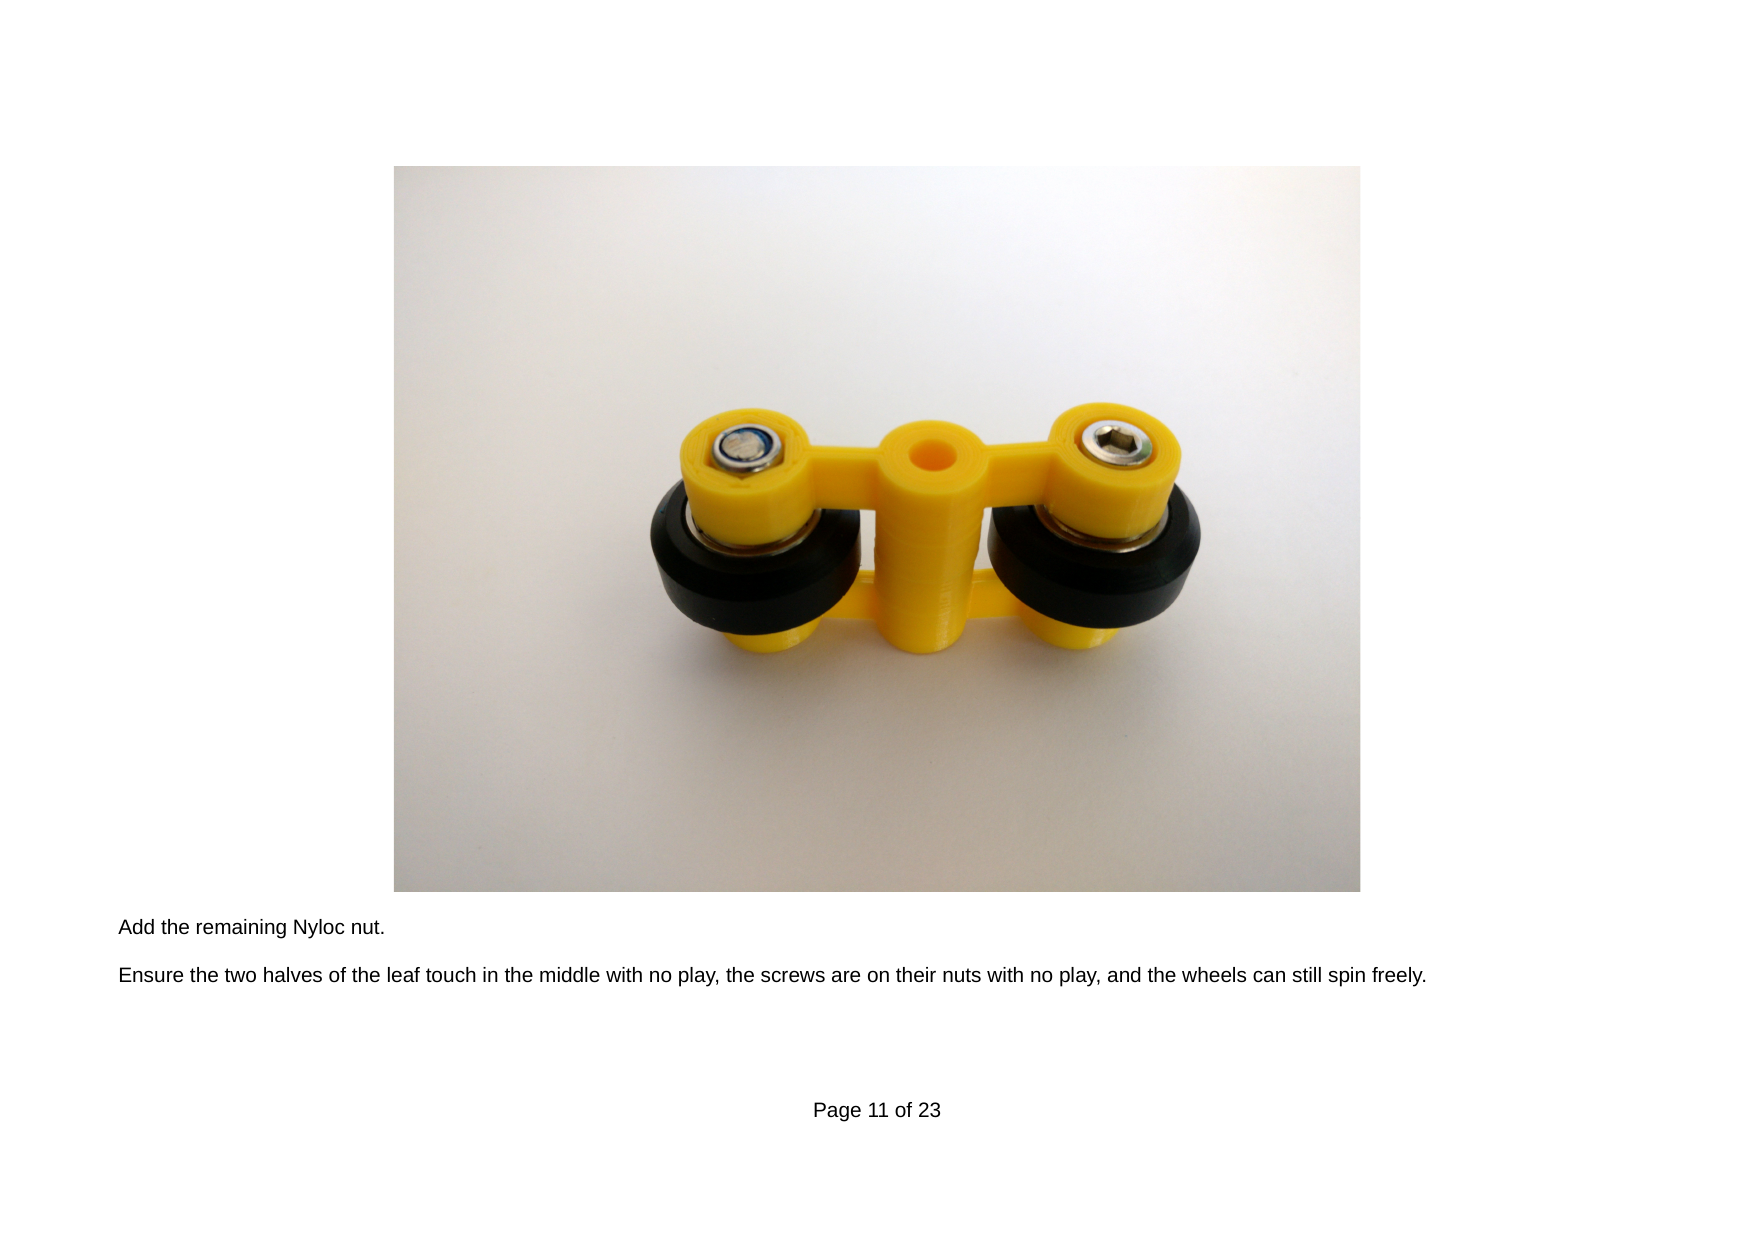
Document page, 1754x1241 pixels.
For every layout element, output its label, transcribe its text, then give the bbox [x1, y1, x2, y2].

text Ensure the two halves of the leaf touch in the middle with no play, the screws are on their nuts with no play, and the wheels can still spin freely. [118, 963, 1636, 987]
picture [393, 166, 1361, 892]
text Add the remaining Nyloc nut. [118, 915, 1636, 939]
